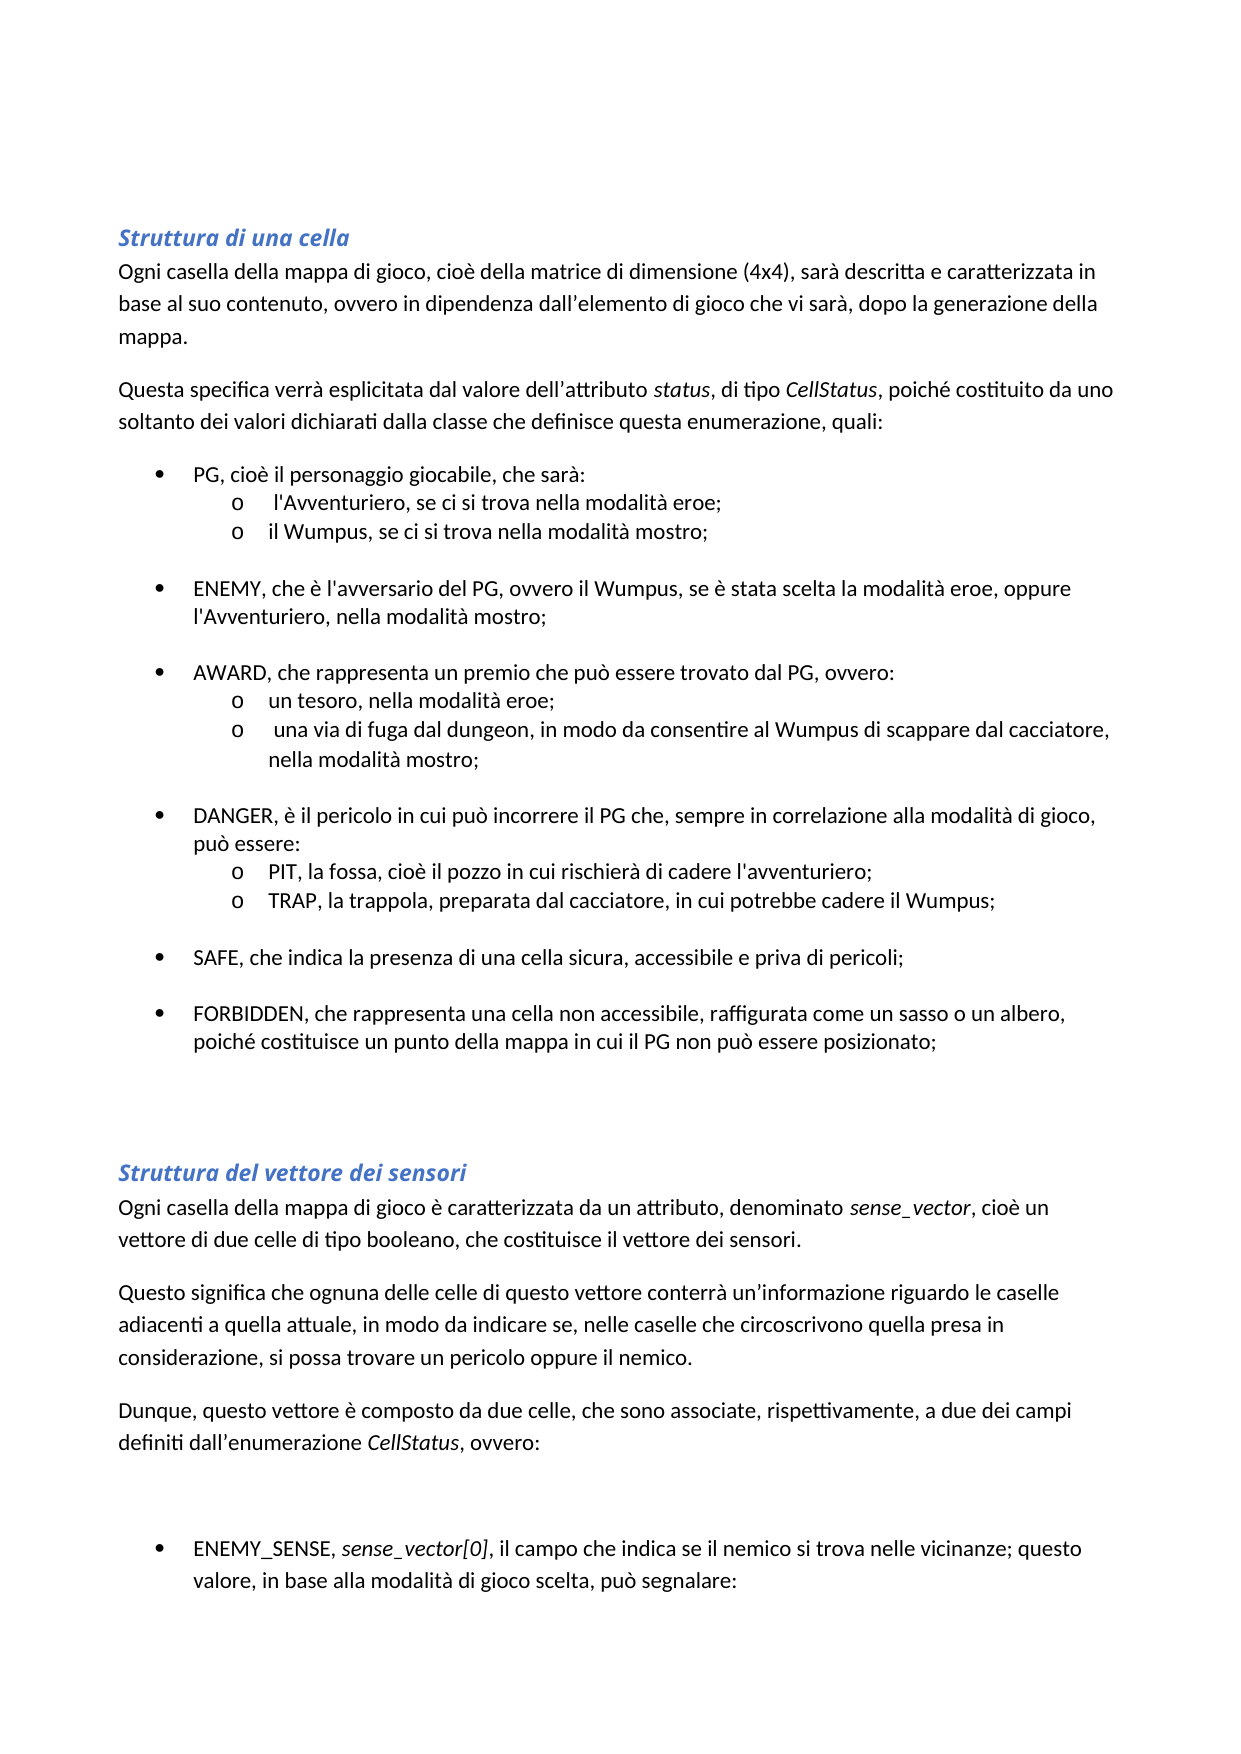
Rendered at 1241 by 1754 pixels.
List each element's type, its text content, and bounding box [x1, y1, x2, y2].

list PG, cioè il personaggio giocabile, che sarà: [156, 460, 1122, 488]
text Dunque, questo vettore è composto da due celle, che sono associate, rispettivamente, a due dei campi definiti dall’enumerazione CellStatus, ovvero: [118, 1396, 1122, 1456]
subtitle Struttura di una cella [118, 221, 1122, 253]
list FORBIDDEN, che rappresenta una cella non accessibile, raffigurata come un sasso o un albero, poiché costituisce un punto della mappa in cui il PG non può essere posizionato; [156, 999, 1122, 1055]
text Ogni casella della mappa di gioco è caratterizzata da un attributo, denominato sense_vector, cioè un vettore di due celle di tipo booleano, che costituisce il vettore dei sensori. [118, 1193, 1122, 1253]
list l'Avventuriero, se ci si trova nella modalità eroe; [231, 488, 1122, 517]
list ENEMY, che è l'avversario del PG, ovvero il Wumpus, se è stata scelta la modalità eroe, oppure l'Avventuriero, nella modalità mostro; [156, 574, 1122, 630]
text Questo significa che ognuna delle celle di questo vettore conterrà un’informazione riguardo le caselle adiacenti a quella attuale, in modo da indicare se, nelle caselle che circoscrivono quella presa in considerazione, si possa trovare un pericolo oppure il nemico. [118, 1278, 1122, 1371]
subtitle Struttura del vettore dei sensori [118, 1157, 1122, 1188]
text Ogni casella della mappa di gioco, cioè della matrice di dimensione (4x4), sarà descritta e caratterizzata in base al suo contenuto, ovvero in dipendenza dall’elemento di gioco che vi sarà, dopo la generazione della mappa. [118, 257, 1122, 350]
list un tesoro, nella modalità eroe; [231, 686, 1122, 716]
list TRAP, la trappola, preparata dal cacciatore, in cui potrebbe cadere il Wumpus; [231, 886, 1122, 915]
list PIT, la fossa, cioè il pozzo in cui rischierà di cadere l'avventuriero; [231, 857, 1122, 886]
text Questa specifica verrà esplicitata dal valore dell’attributo status, di tipo CellStatus, poiché costituito da uno soltanto dei valori dichiarati dalla classe che definisce questa enumerazione, quali: [118, 375, 1122, 435]
list ENEMY_SENSE, sense_vector[0], il campo che indica se il nemico si trova nelle vicinanze; questo valore, in base alla modalità di gioco scelta, può segnalare: [156, 1534, 1122, 1594]
list DANGER, è il pericolo in cui può incorrere il PG che, sempre in correlazione alla modalità di gioco, può essere: [156, 801, 1122, 857]
list SAFE, che indica la presenza di una cella sicura, accessibile e priva di pericoli; [156, 943, 1122, 971]
list il Wumpus, se ci si trova nella modalità mostro; [231, 517, 1122, 546]
list una via di fuga dal dungeon, in modo da consentire al Wumpus di scappare dal cacciatore, nella modalità mostro; [231, 716, 1122, 773]
list AWARD, che rappresenta un premio che può essere trovato dal PG, ovvero: [156, 658, 1122, 686]
